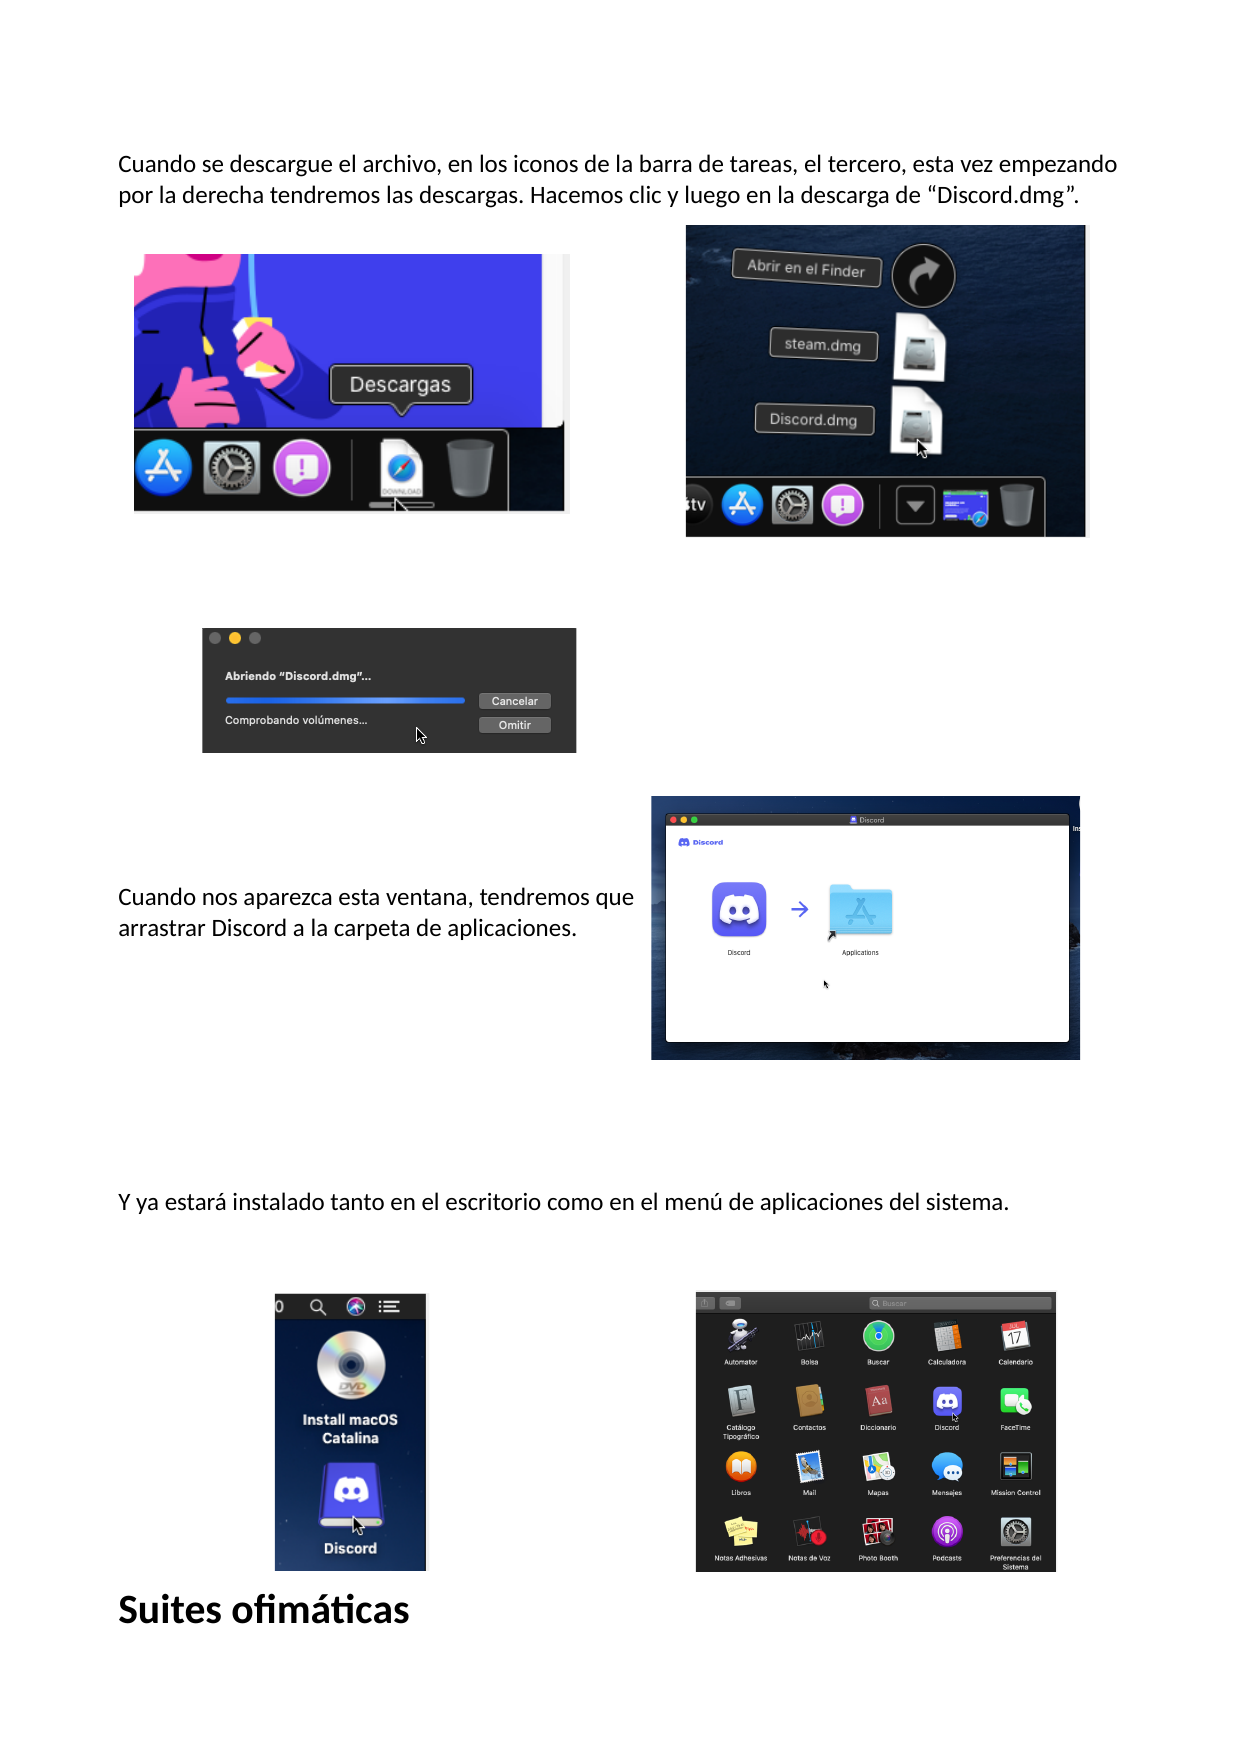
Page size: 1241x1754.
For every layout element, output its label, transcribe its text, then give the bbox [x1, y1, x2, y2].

picture [298, 628, 485, 724]
picture [396, 406, 570, 514]
text Y ya estará instalado tanto en el escritorio como en el menú de aplicaciones del sistema. [118, 1186, 1122, 1217]
picture [375, 1293, 430, 1418]
text Cuando se descargue el archivo, en los iconos de la barra de tareas, el tercero, esta vez empezando por la derecha tendremos las descargas. Hacemos clic y luego en la descarga de “Discord.dmg”. [118, 149, 1122, 210]
text [1060, 881, 1122, 942]
picture [919, 363, 1090, 538]
text Suites ofimáticas [118, 1583, 1122, 1634]
picture [686, 796, 1060, 1060]
picture [847, 1290, 1058, 1572]
text Cuando nos aparezca esta ventana, tendremos que arrastrar Discord a la carpeta de aplicaciones. [118, 881, 686, 942]
